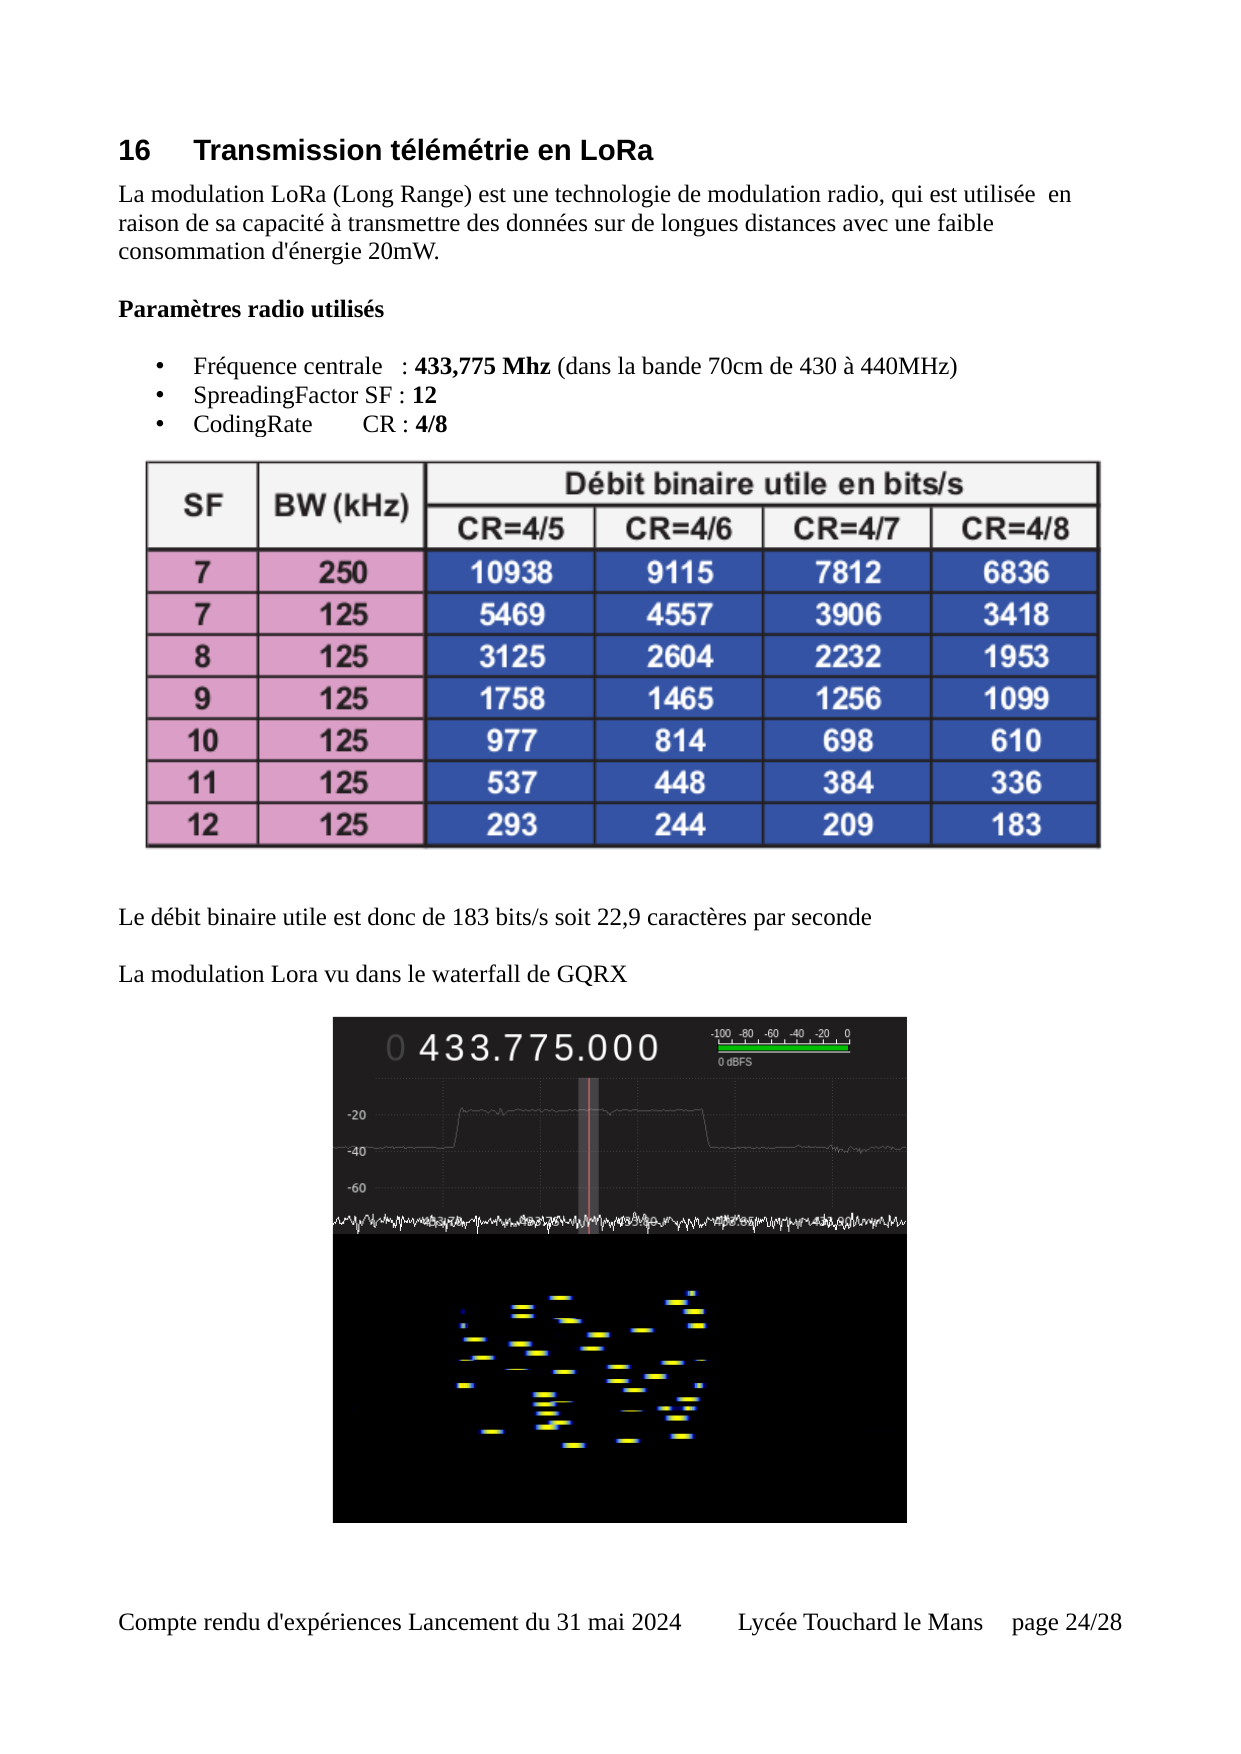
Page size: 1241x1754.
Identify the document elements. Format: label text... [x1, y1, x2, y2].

picture [332, 1016, 908, 1523]
list Fréquence centrale : 433,775 Mhz (dans la bande 70cm de 430 à 440MHz) [156, 351, 1122, 380]
picture [118, 437, 1123, 873]
text Paramètres radio utilisés [118, 294, 1122, 323]
text La modulation Lora vu dans le waterfall de GQRX [118, 959, 1122, 988]
subtitle Transmission télémétrie en LoRa [118, 133, 1122, 166]
list CodingRate CR : 4/8 [156, 409, 1122, 437]
list SpreadingFactor SF : 12 [156, 380, 1122, 409]
text La modulation LoRa (Long Range) est une technologie de modulation radio, qui est utilisée en raison de sa capacité à transmettre des données sur de longues distances avec une faible consommation d'énergie 20mW. [118, 179, 1122, 265]
text Le débit binaire utile est donc de 183 bits/s soit 22,9 caractères par seconde [118, 902, 1122, 930]
